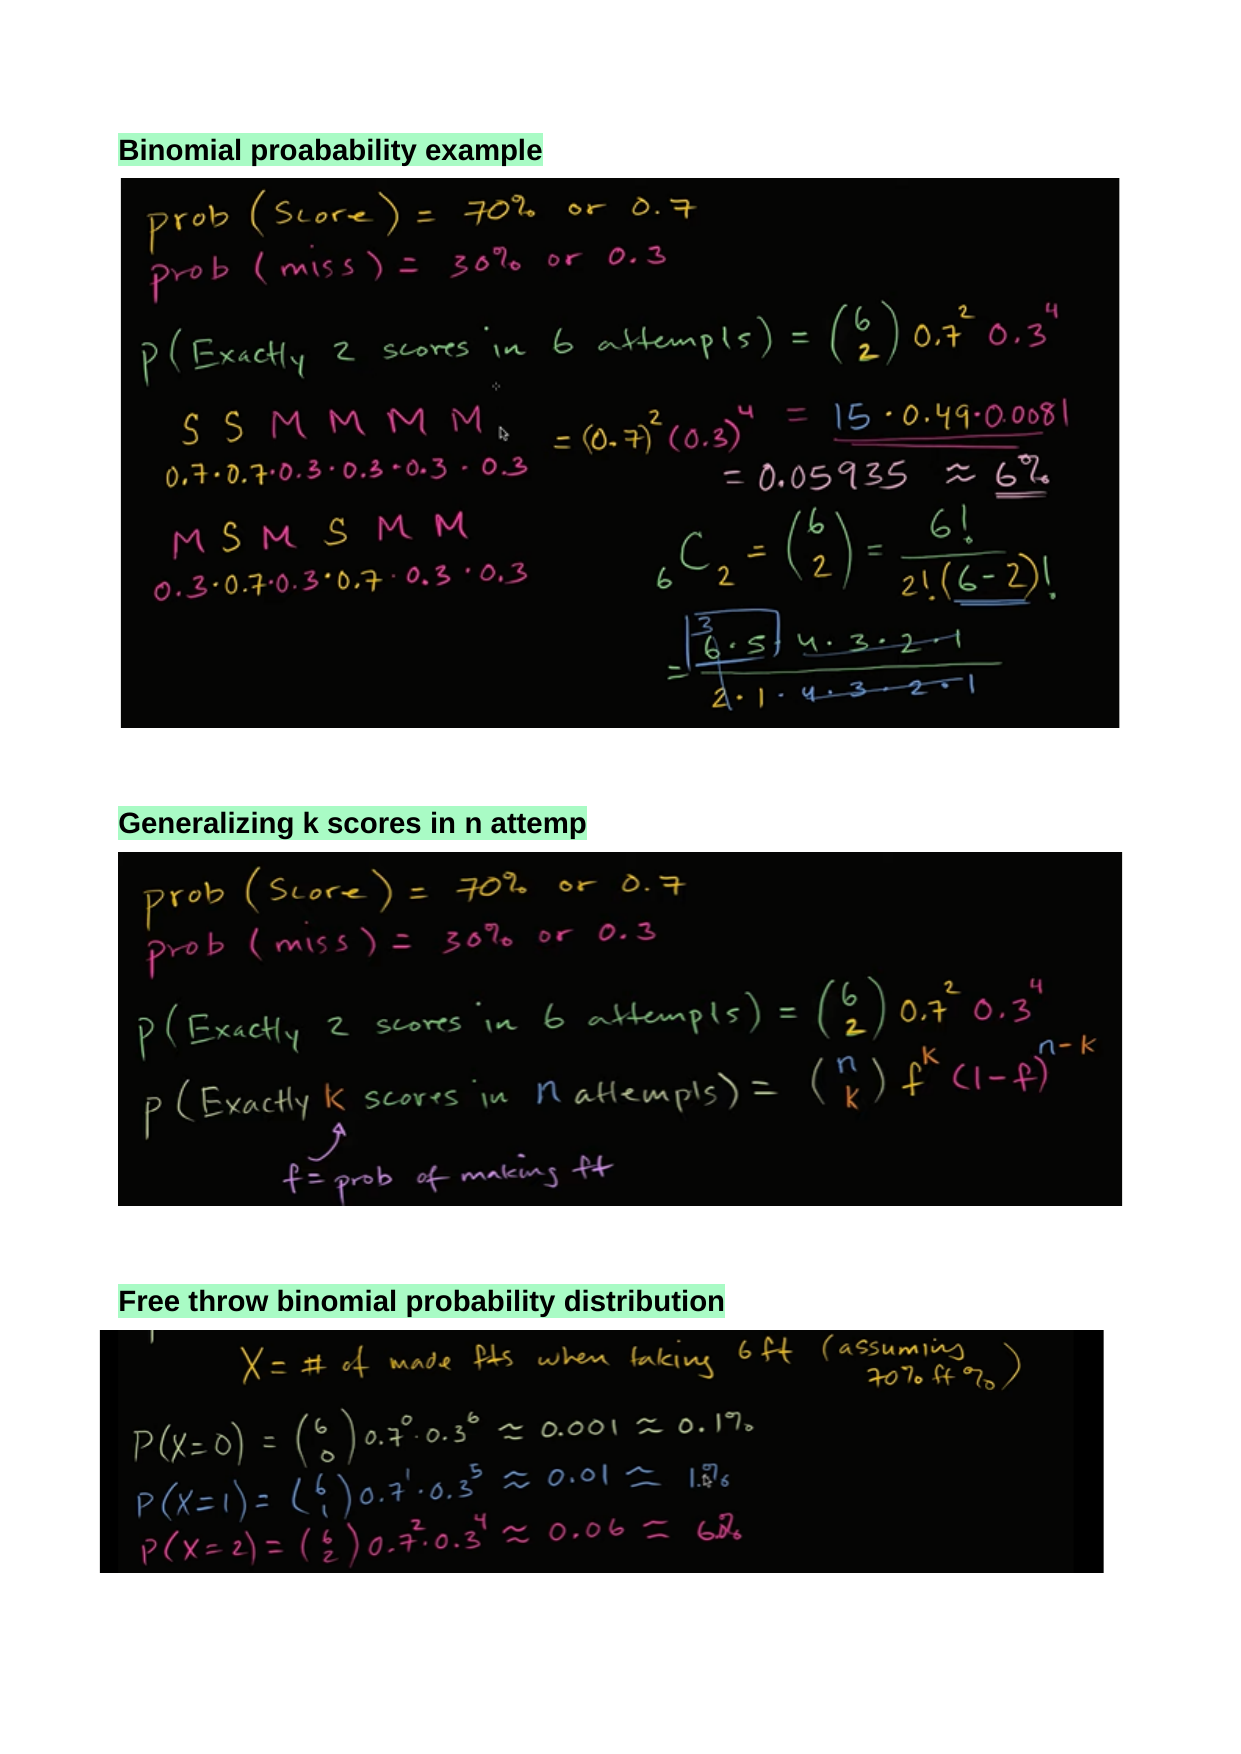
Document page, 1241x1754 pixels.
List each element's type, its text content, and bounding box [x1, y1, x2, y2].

subtitle Free throw binomial probability distribution [725, 1284, 1122, 1318]
picture [99, 1330, 1104, 1573]
subtitle Generalizing k scores in n attemp [587, 806, 1122, 840]
picture [120, 178, 1120, 728]
subtitle Binomial proabability example [543, 133, 1122, 166]
picture [118, 852, 1123, 1206]
